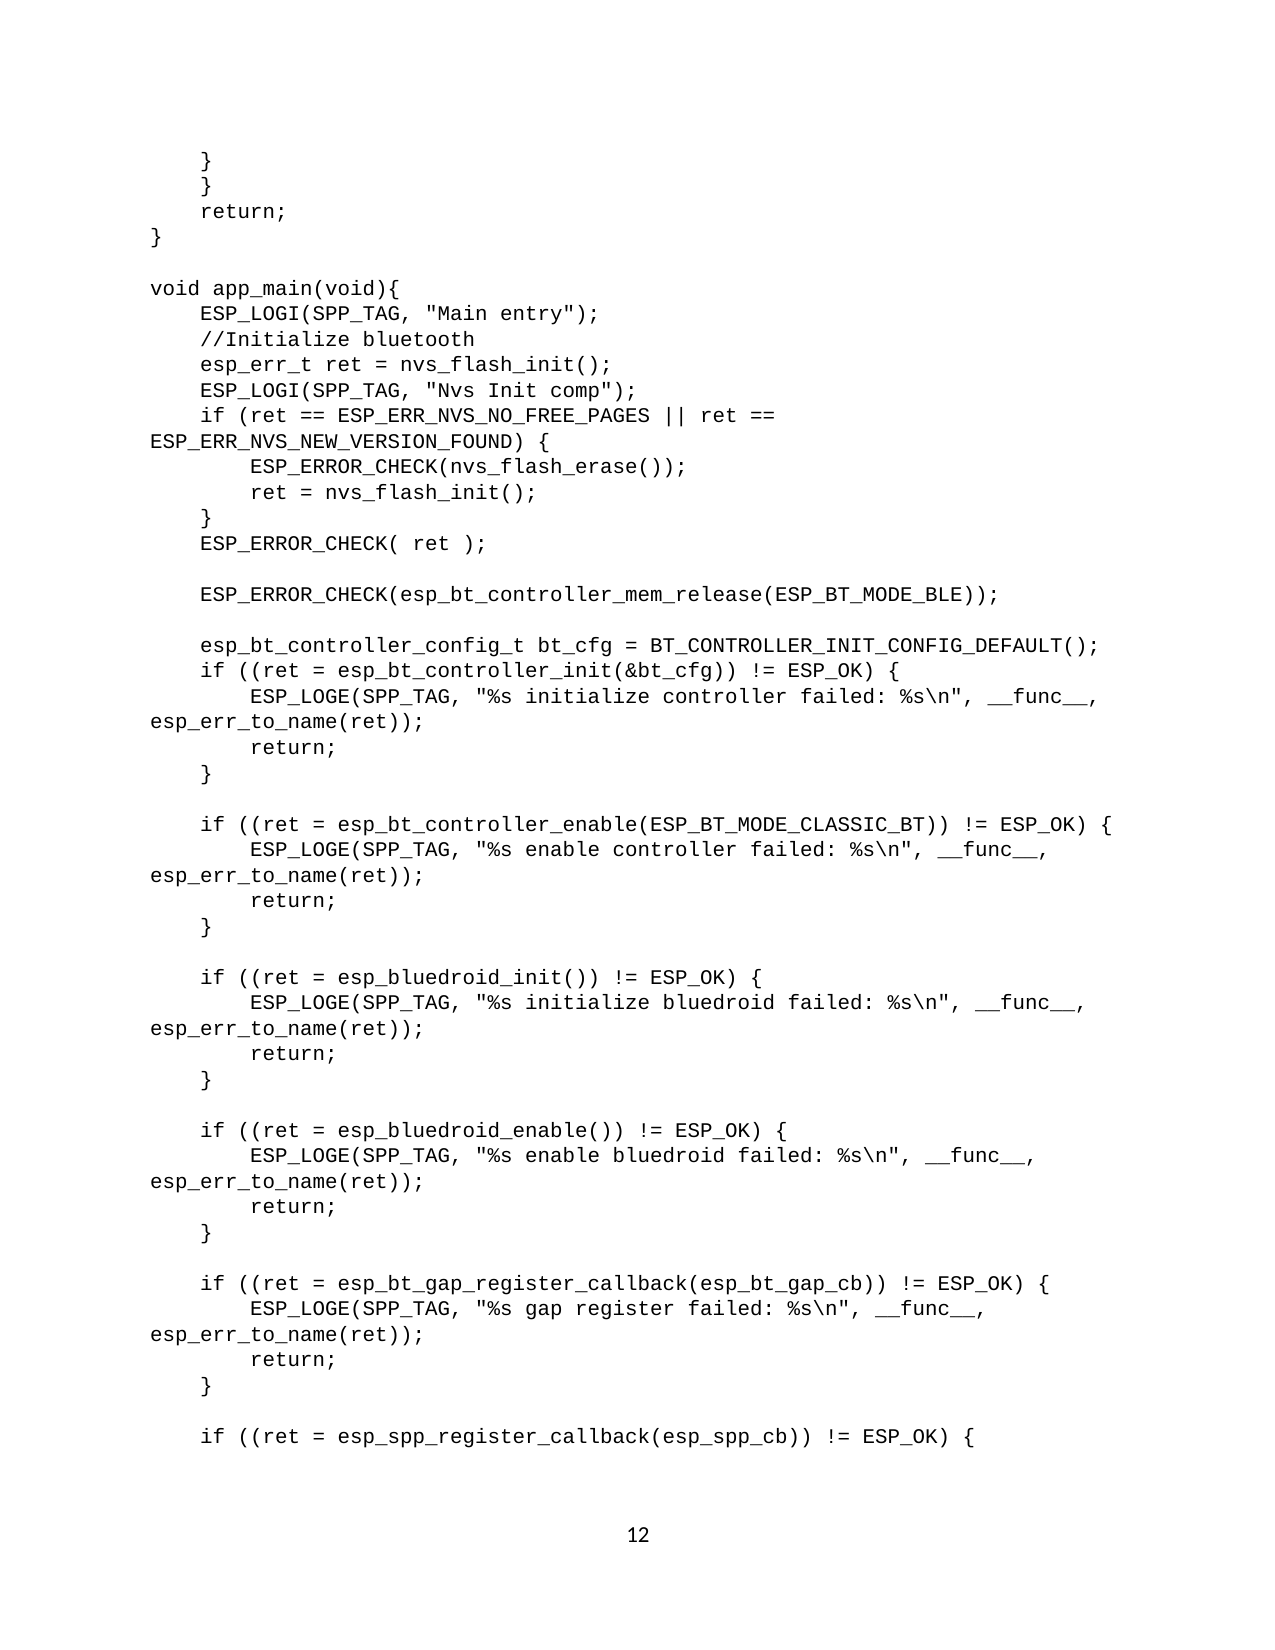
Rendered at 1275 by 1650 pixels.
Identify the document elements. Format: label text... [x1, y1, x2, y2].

text } [150, 150, 1125, 174]
text } [150, 227, 1125, 250]
text if ((ret = esp_bluedroid_init()) != ESP_OK) { [150, 967, 1125, 990]
text } [150, 762, 1125, 786]
text if ((ret = esp_bluedroid_enable()) != ESP_OK) { [150, 1120, 1125, 1143]
text //Initialize bluetooth [150, 329, 1125, 352]
text if ((ret = esp_spp_register_callback(esp_spp_cb)) != ESP_OK) { [150, 1426, 1125, 1450]
text ESP_LOGE(SPP_TAG, "%s initialize bluedroid failed: %s\n", __func__, esp_err_to_name(ret)); [150, 992, 1125, 1041]
text return; [150, 1043, 1125, 1067]
text if ((ret = esp_bt_controller_init(&bt_cfg)) != ESP_OK) { [150, 660, 1125, 684]
text return; [150, 890, 1125, 914]
text ESP_LOGE(SPP_TAG, "%s initialize controller failed: %s\n", __func__, esp_err_to_name(ret)); [150, 686, 1125, 735]
text ESP_LOGI(SPP_TAG, "Main entry"); [150, 303, 1125, 327]
text ret = nvs_flash_init(); [150, 482, 1125, 505]
text ESP_LOGE(SPP_TAG, "%s gap register failed: %s\n", __func__, esp_err_to_name(ret)); [150, 1298, 1125, 1348]
text ESP_ERROR_CHECK( ret ); [150, 533, 1125, 556]
text ESP_LOGE(SPP_TAG, "%s enable controller failed: %s\n", __func__, esp_err_to_name(ret)); [150, 839, 1125, 888]
text return; [150, 1196, 1125, 1220]
text return; [150, 201, 1125, 225]
text ESP_LOGE(SPP_TAG, "%s enable bluedroid failed: %s\n", __func__, esp_err_to_name(ret)); [150, 1145, 1125, 1194]
text ESP_ERROR_CHECK(esp_bt_controller_mem_release(ESP_BT_MODE_BLE)); [150, 584, 1125, 607]
text } [150, 1375, 1125, 1399]
text } [150, 507, 1125, 531]
text } [150, 916, 1125, 939]
text } [150, 1069, 1125, 1092]
text ESP_ERROR_CHECK(nvs_flash_erase()); [150, 456, 1125, 480]
text return; [150, 1349, 1125, 1373]
text esp_bt_controller_config_t bt_cfg = BT_CONTROLLER_INIT_CONFIG_DEFAULT(); [150, 635, 1125, 658]
text if ((ret = esp_bt_controller_enable(ESP_BT_MODE_CLASSIC_BT)) != ESP_OK) { [150, 813, 1125, 837]
text esp_err_t ret = nvs_flash_init(); [150, 354, 1125, 378]
text void app_main(void){ [150, 278, 1125, 301]
text return; [150, 737, 1125, 761]
text ESP_LOGI(SPP_TAG, "Nvs Init comp"); [150, 380, 1125, 403]
text } [150, 1222, 1125, 1246]
text } [150, 176, 1125, 199]
text if (ret == ESP_ERR_NVS_NO_FREE_PAGES || ret == ESP_ERR_NVS_NEW_VERSION_FOUND) { [150, 405, 1125, 454]
text if ((ret = esp_bt_gap_register_callback(esp_bt_gap_cb)) != ESP_OK) { [150, 1273, 1125, 1297]
